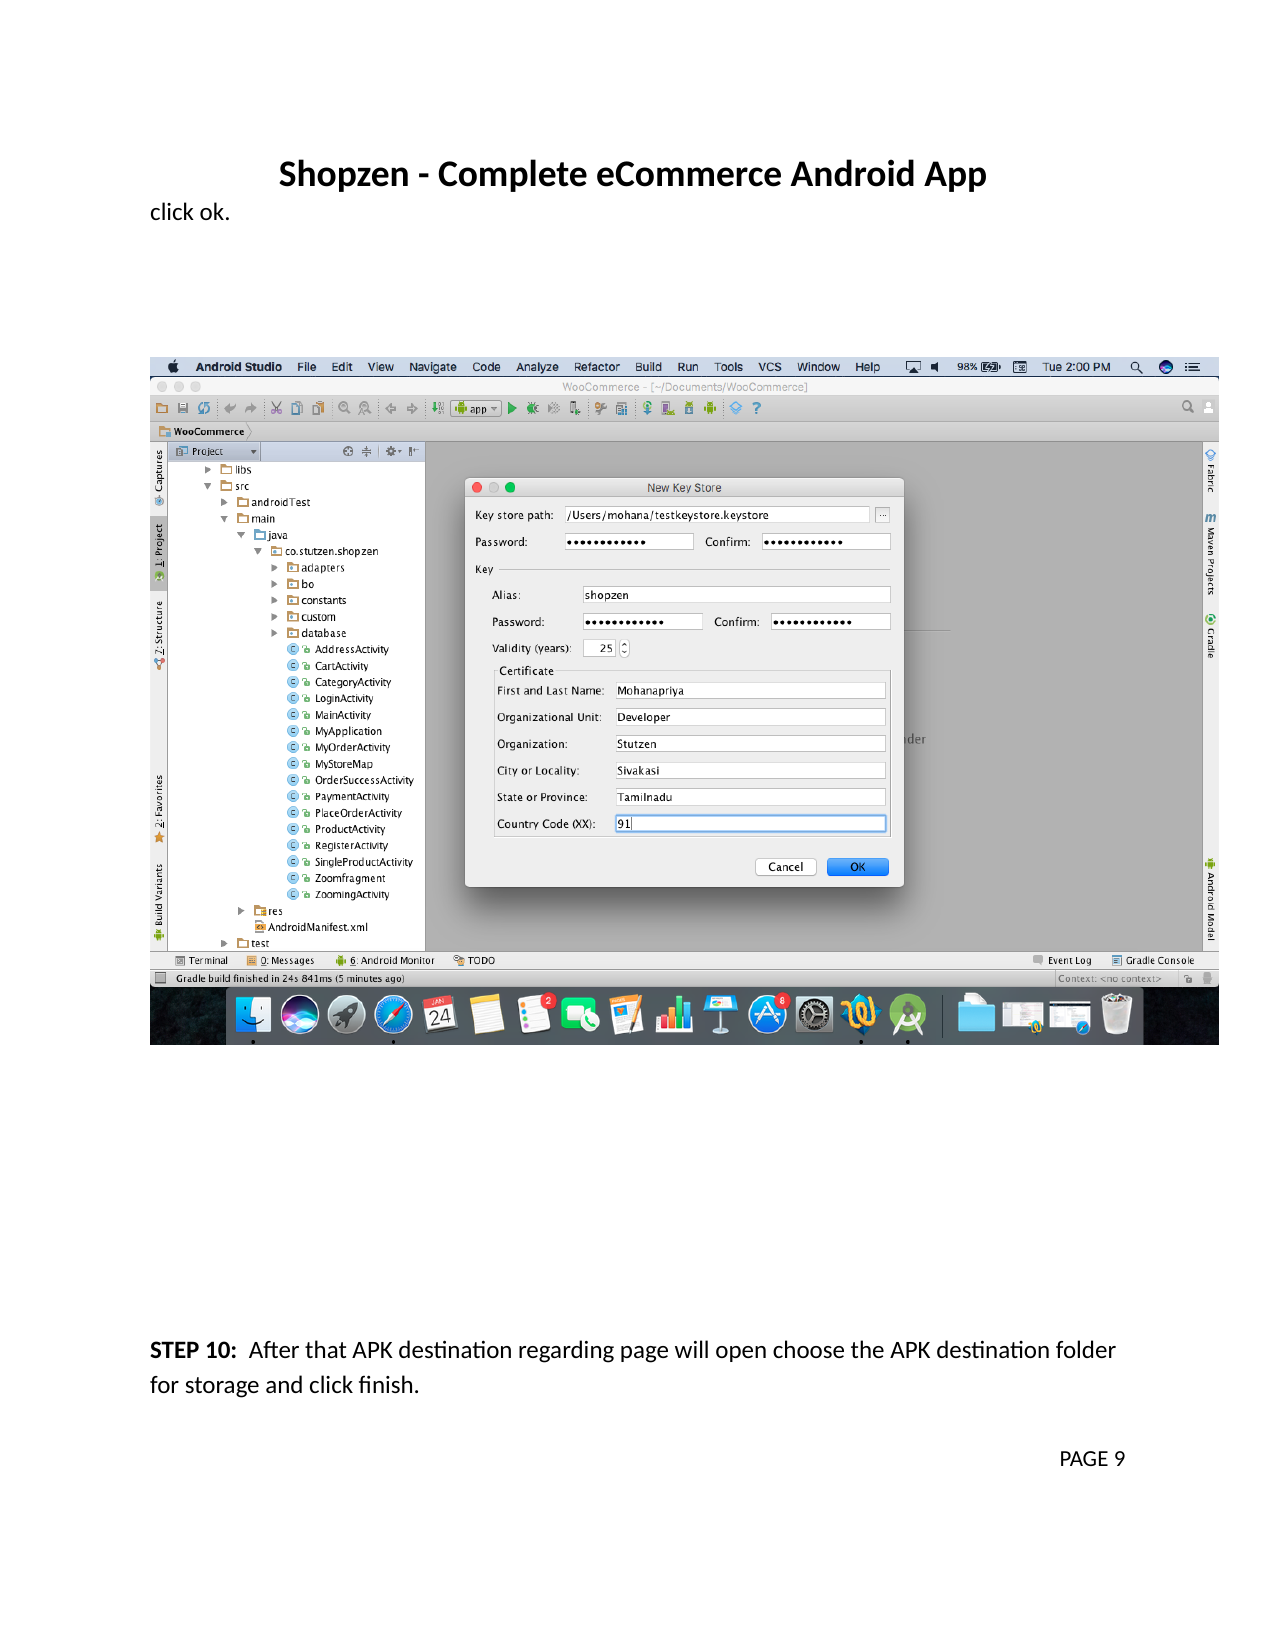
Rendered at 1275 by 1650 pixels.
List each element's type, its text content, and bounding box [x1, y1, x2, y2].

text click ok. [150, 196, 1125, 226]
picture [150, 357, 1219, 1045]
text STEP 10: After that APK destination regarding page will open choose the APK destination folder for storage and click finish. [150, 1334, 1125, 1400]
